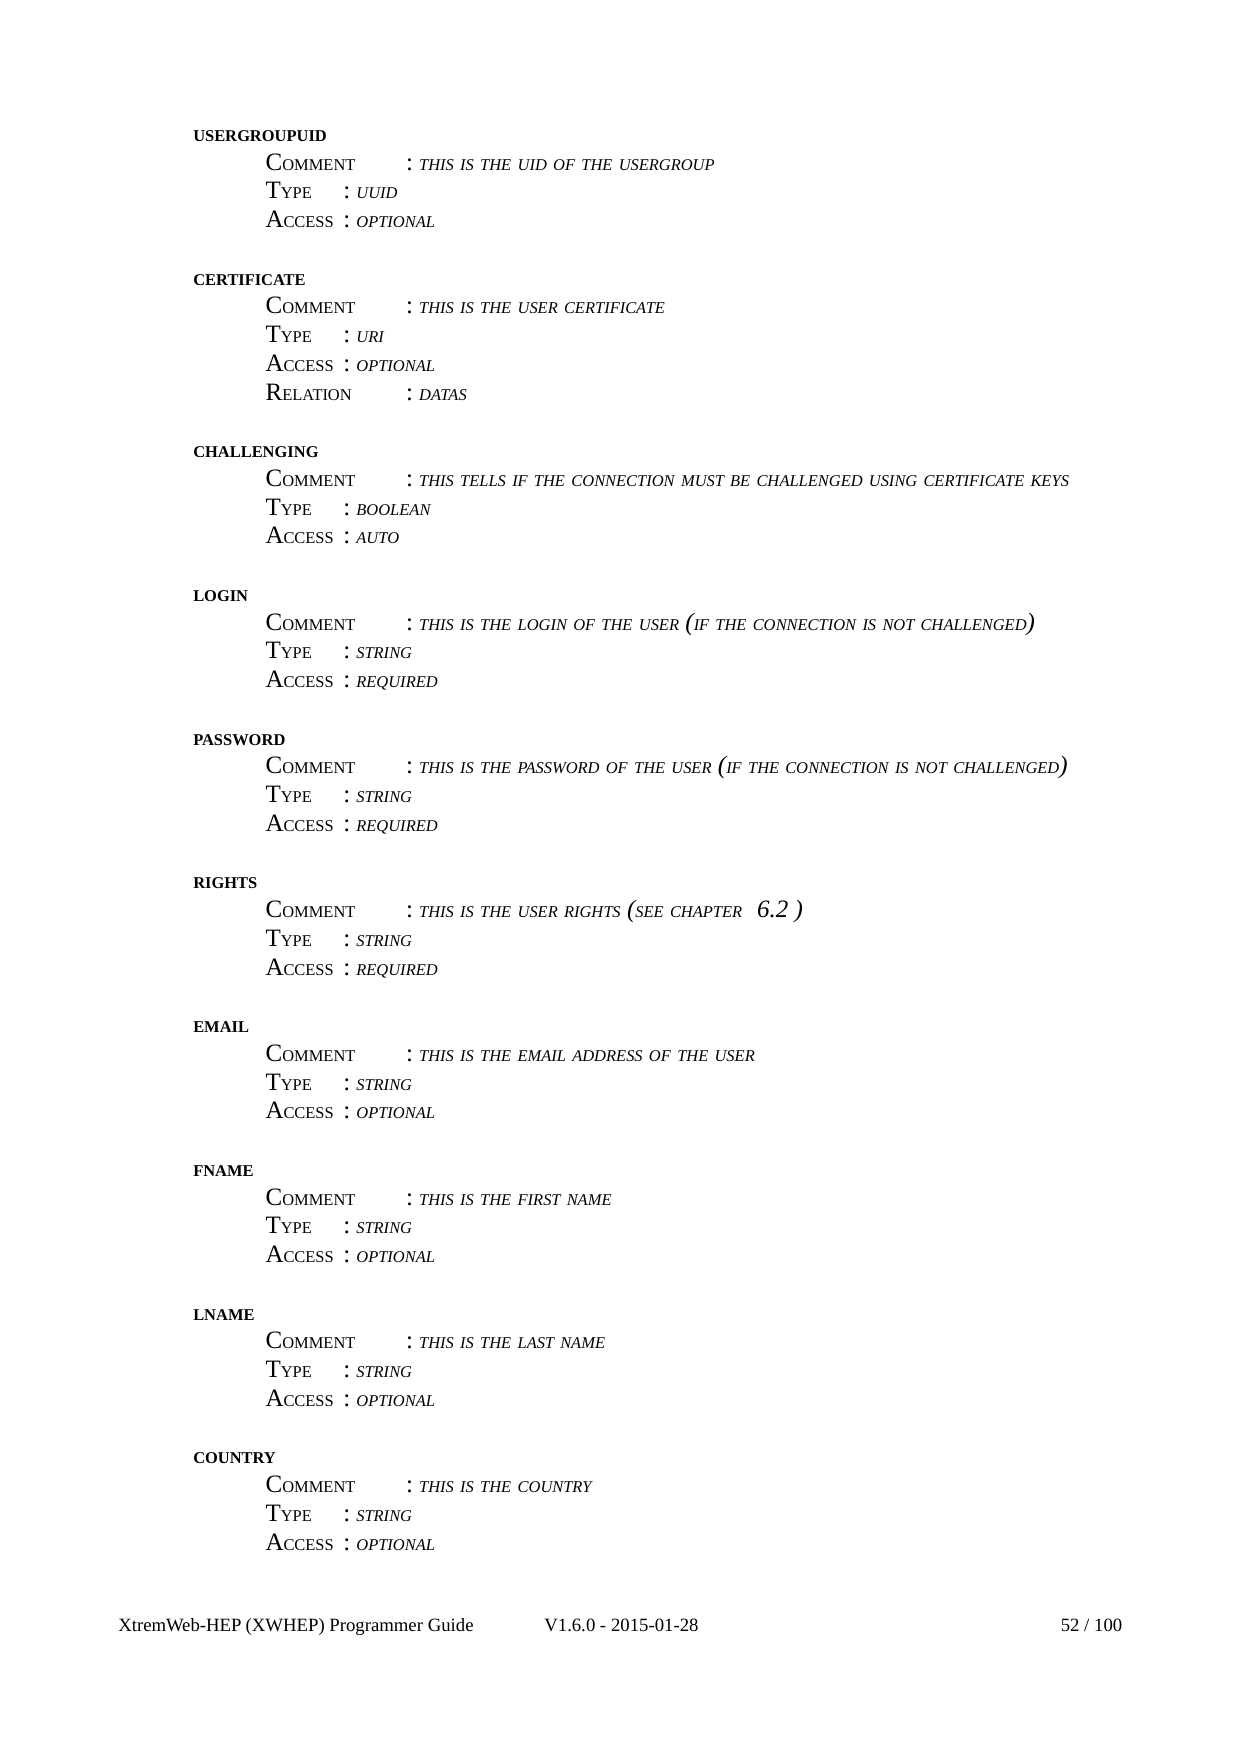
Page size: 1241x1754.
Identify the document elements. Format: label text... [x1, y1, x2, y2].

text Type : string [265, 923, 1122, 952]
text Type : string [265, 1498, 1122, 1527]
text Type : boolean [265, 492, 1122, 521]
text lname [118, 1297, 1122, 1326]
text Type : string [265, 1354, 1122, 1383]
text email [118, 1009, 1122, 1038]
text Type : string [265, 1211, 1122, 1239]
text Access : optional [265, 1383, 1122, 1412]
text Comment : this tells if the connection must be challenged using certificate keys [265, 463, 1122, 492]
text Access : optional [265, 204, 1122, 233]
text rights [118, 866, 1122, 894]
text Type : string [265, 779, 1122, 808]
text usergroupuid [118, 118, 1122, 147]
text Comment : this is the last name [265, 1326, 1122, 1354]
text Access : required [265, 664, 1122, 693]
text Access : required [265, 952, 1122, 981]
text Access : optional [265, 1096, 1122, 1124]
text Type : uri [265, 319, 1122, 348]
text challenging [118, 434, 1122, 463]
text Access : optional [265, 1527, 1122, 1556]
text Comment : this is the user certificate [265, 291, 1122, 319]
text Relation : datas [265, 377, 1122, 406]
text login [118, 578, 1122, 607]
text Type : uuid [265, 176, 1122, 204]
text Comment : this is the uid of the usergroup [265, 147, 1122, 176]
text Comment : this is the password of the user (if the connection is not challenged) [265, 751, 1122, 779]
text Comment : this is the country [265, 1469, 1122, 1498]
text Comment : this is the login of the user (if the connection is not challenged) [265, 607, 1122, 636]
text fname [118, 1153, 1122, 1182]
text Access : optional [265, 1239, 1122, 1268]
text Type : string [265, 1067, 1122, 1096]
text certificate [118, 262, 1122, 291]
text Access : optional [265, 348, 1122, 377]
text Access : auto [265, 521, 1122, 549]
text Comment : this is the email address of the user [265, 1038, 1122, 1067]
text country [118, 1441, 1122, 1469]
text Access : required [265, 808, 1122, 837]
text Comment : this is the first name [265, 1182, 1122, 1211]
text Type : string [265, 636, 1122, 664]
text password [118, 722, 1122, 751]
text Comment : this is the user rights (see chapter 6.2) [265, 894, 1122, 923]
